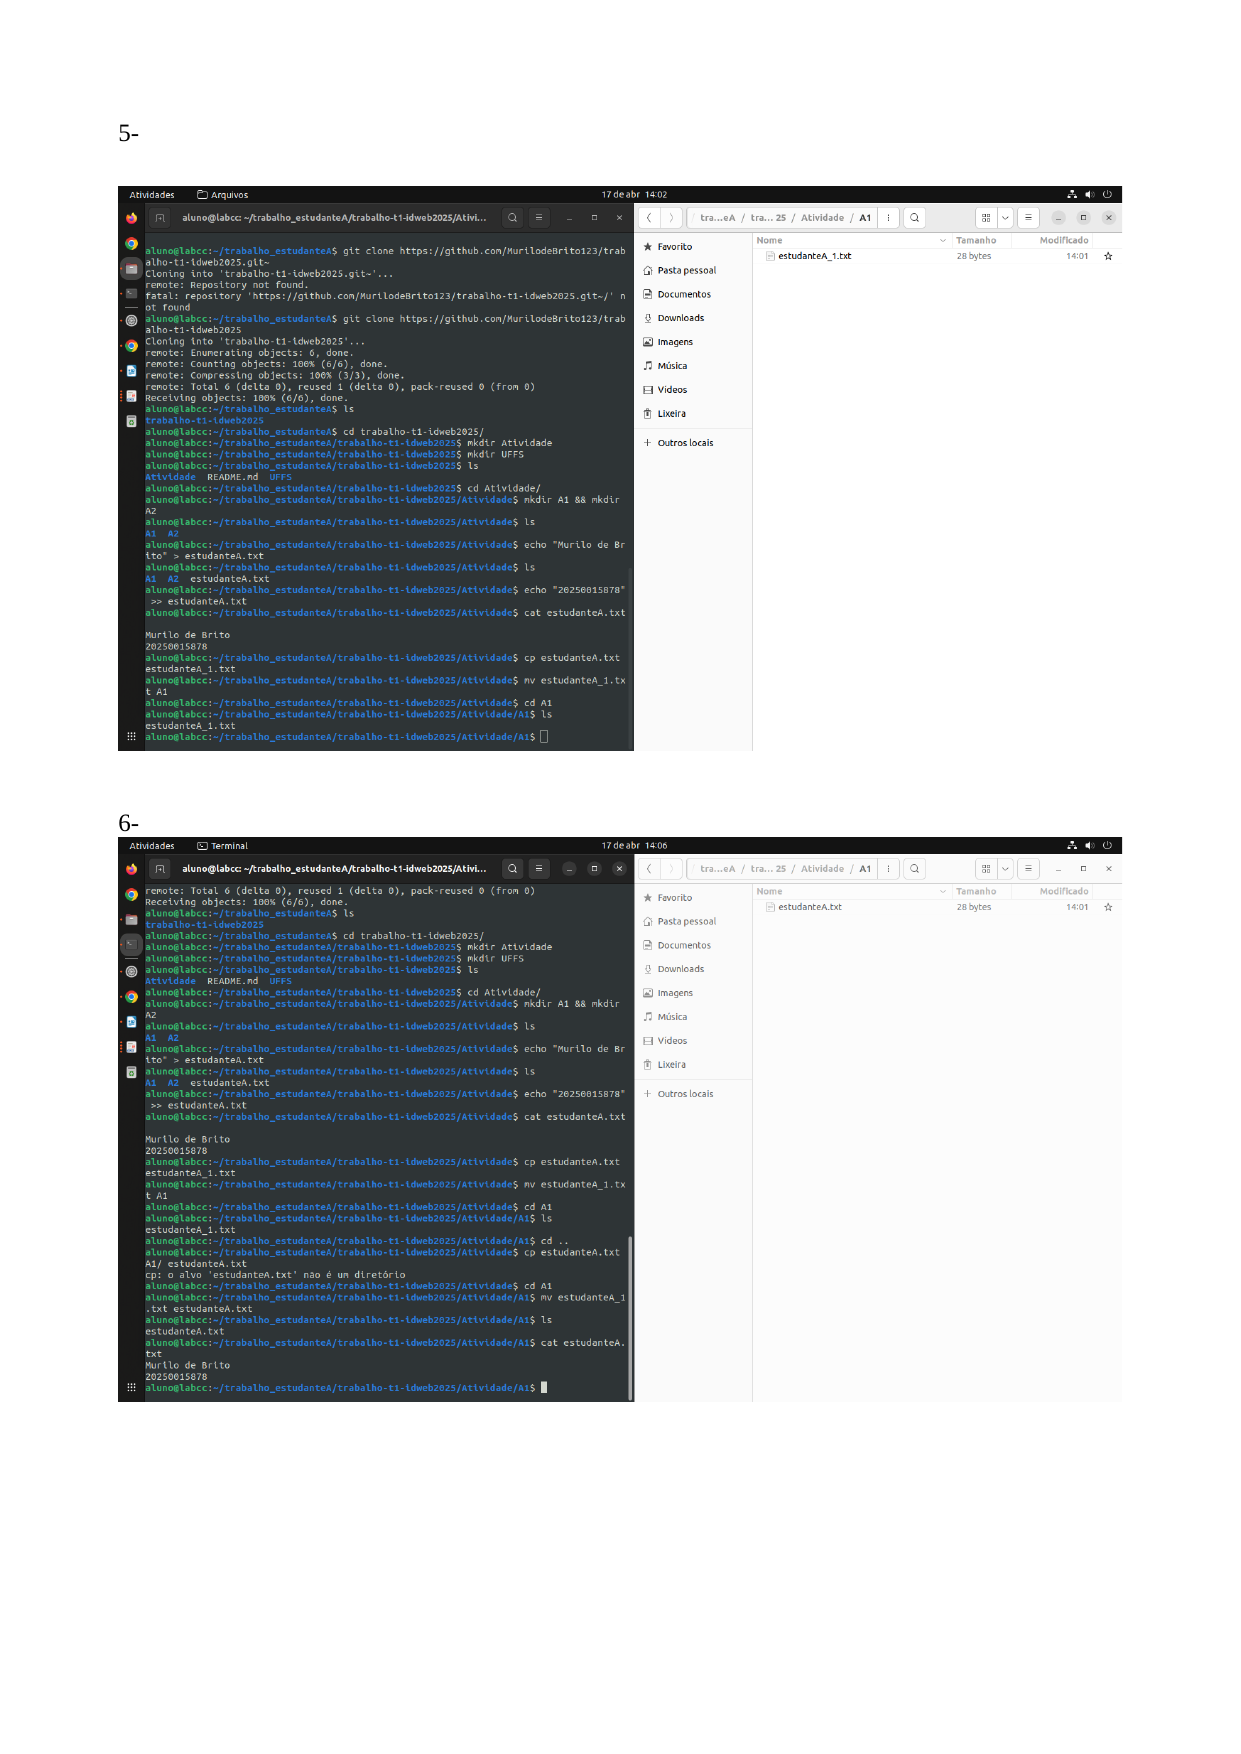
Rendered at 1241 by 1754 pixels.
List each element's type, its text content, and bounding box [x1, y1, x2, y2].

text 6- [118, 808, 1122, 837]
picture [118, 837, 1123, 1402]
picture [118, 186, 1123, 751]
text 5- [118, 118, 1122, 147]
